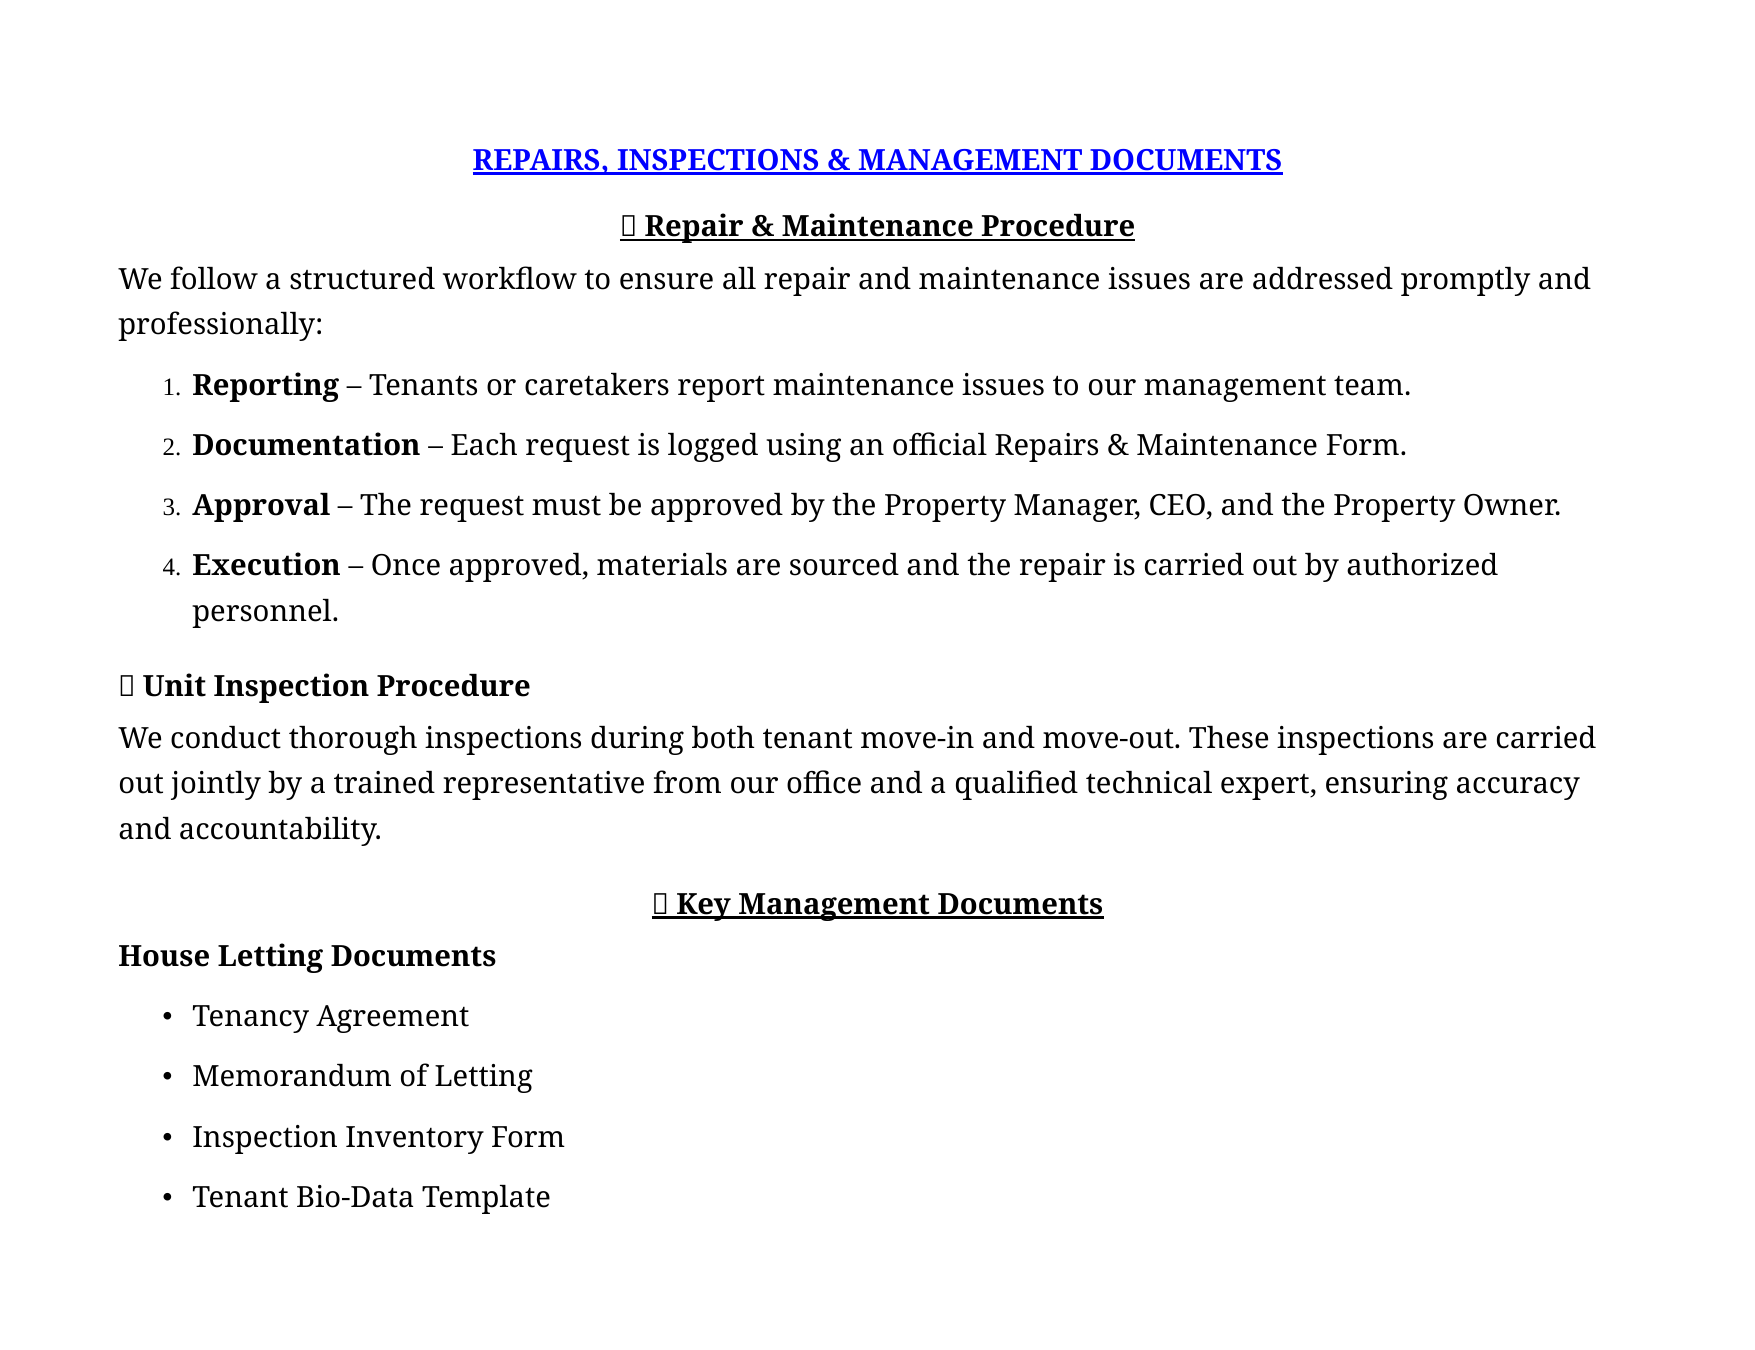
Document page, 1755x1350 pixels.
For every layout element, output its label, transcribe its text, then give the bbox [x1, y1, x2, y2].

list Documentation – Each request is logged using an official Repairs & Maintenance Form. [162, 424, 1637, 464]
text We follow a structured workflow to ensure all repair and maintenance issues are addressed promptly and professionally: [118, 258, 1637, 343]
list Tenant Bio-Data Template [162, 1176, 1637, 1216]
list Tenancy Agreement [162, 995, 1637, 1035]
list Approval – The request must be approved by the Property Manager, CEO, and the Property Owner. [162, 484, 1637, 524]
list Memorandum of Letting [162, 1056, 1637, 1095]
list Reporting – Tenants or caretakers report maintenance issues to our management team. [162, 364, 1637, 403]
text We conduct thorough inspections during both tenant move-in and move-out. These inspections are carried out jointly by a trained representative from our office and a qualified technical expert, ensuring accuracy and accountability. [118, 717, 1637, 848]
subtitle 🔹 Repair & Maintenance Procedure [118, 206, 1637, 245]
subtitle 🔹 Key Management Documents [118, 883, 1637, 923]
list Execution – Once approved, materials are sourced and the repair is carried out by authorized personnel. [162, 544, 1637, 630]
list Inspection Inventory Form [162, 1116, 1637, 1156]
subtitle REPAIRS, INSPECTIONS & MANAGEMENT DOCUMENTS [118, 139, 1637, 179]
text House Letting Documents [118, 935, 1637, 975]
subtitle 🔹 Unit Inspection Procedure [118, 665, 1637, 704]
